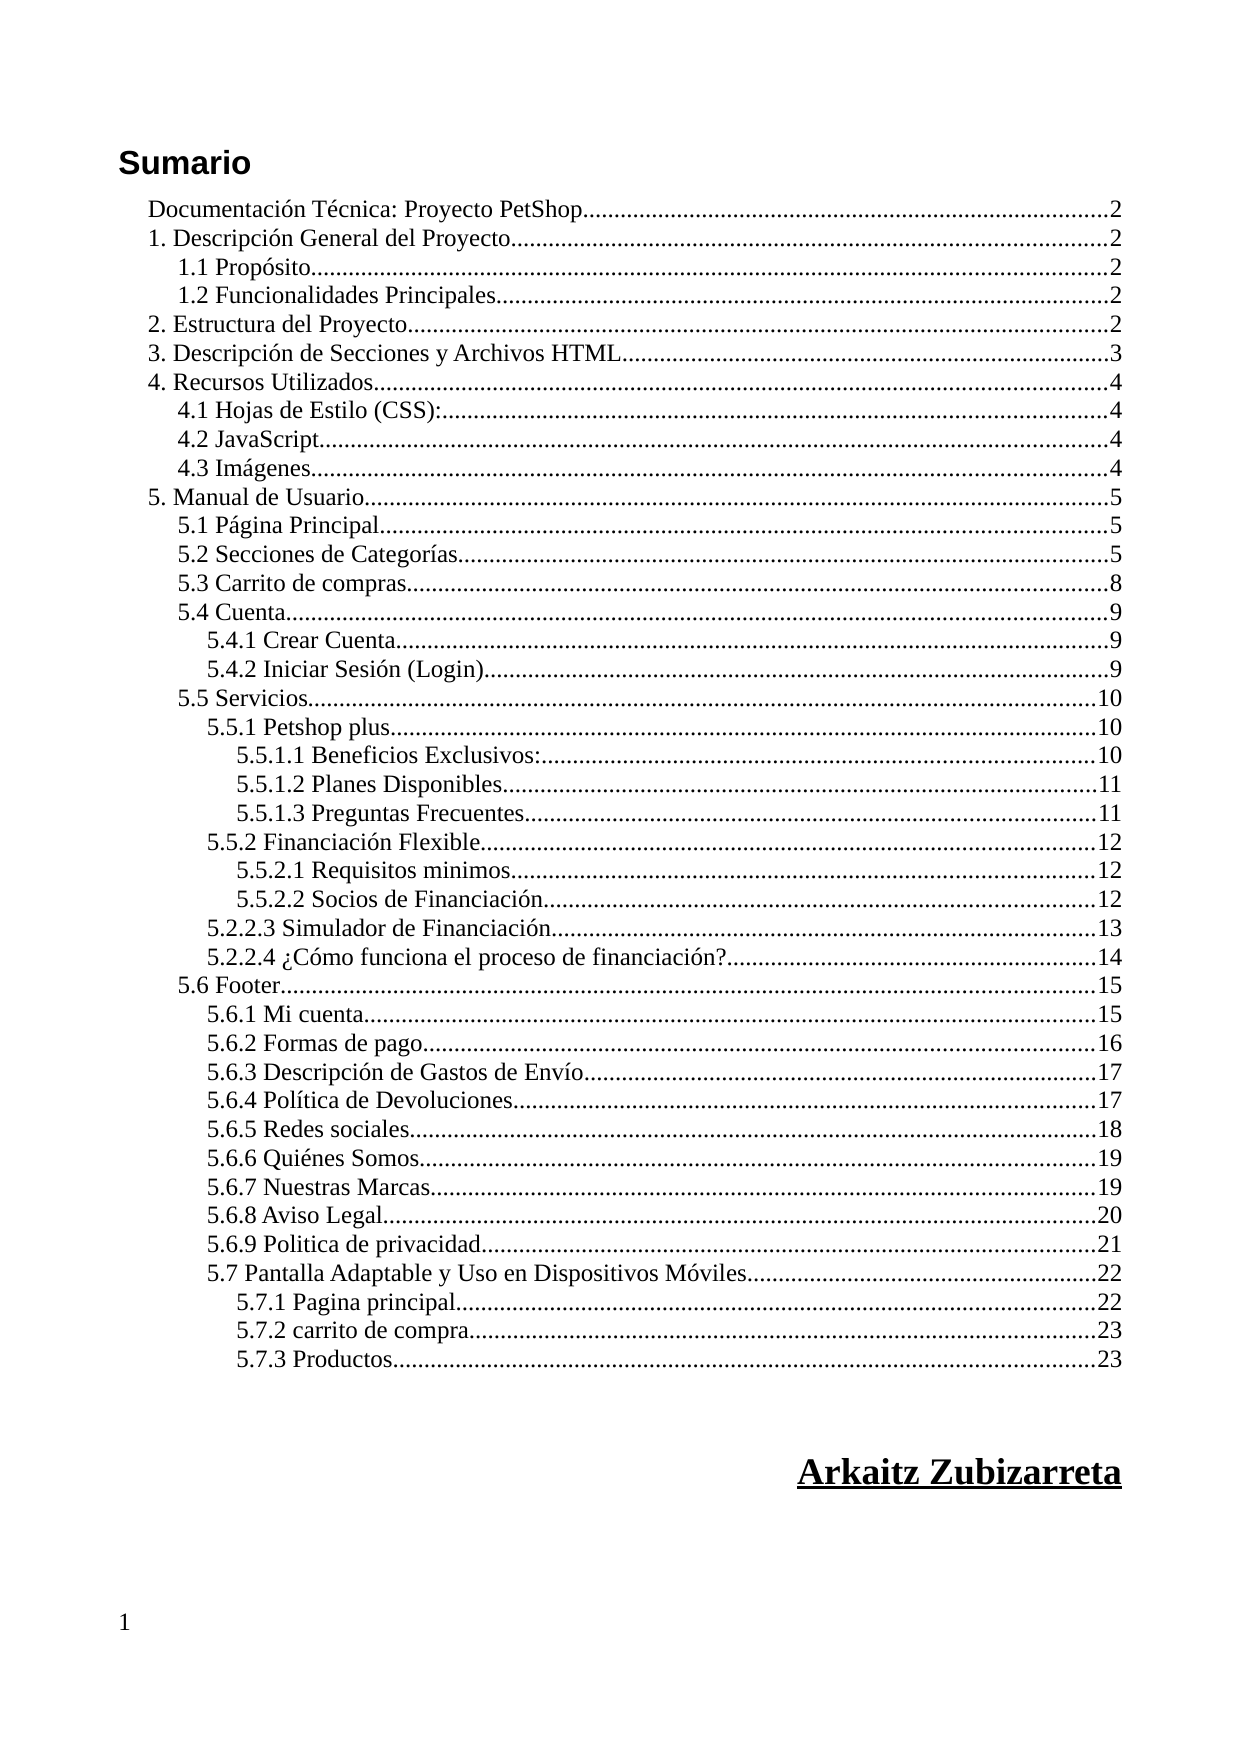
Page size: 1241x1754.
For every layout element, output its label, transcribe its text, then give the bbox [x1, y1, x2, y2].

subtitle Sumario [118, 143, 1122, 182]
text 5.5.1 Petshop plus 10 [207, 712, 1122, 740]
text 5.6.1 Mi cuenta 15 [207, 999, 1122, 1028]
text 5.3 Carrito de compras 8 [177, 568, 1122, 597]
text 4. Recursos Utilizados 4 [148, 367, 1122, 395]
text 2. Estructura del Proyecto 2 [148, 309, 1122, 338]
text 1.1 Propósito 2 [177, 252, 1122, 280]
text 4.2 JavaScript 4 [177, 424, 1122, 453]
text 5.5.1.2 Planes Disponibles 11 [236, 769, 1122, 798]
text 5.4.2 Iniciar Sesión (Login) 9 [207, 654, 1122, 683]
text 5.5.1.3 Preguntas Frecuentes 11 [236, 798, 1122, 827]
text 5. Manual de Usuario 5 [148, 482, 1122, 510]
text 5.4.1 Crear Cuenta 9 [207, 625, 1122, 654]
text 5.5.2.2 Socios de Financiación 12 [236, 884, 1122, 913]
text 5.6.5 Redes sociales 18 [207, 1114, 1122, 1143]
text 5.6.9 Politica de privacidad 21 [207, 1229, 1122, 1258]
text 5.5.2.1 Requisitos minimos 12 [236, 855, 1122, 884]
text 5.6.8 Aviso Legal 20 [207, 1200, 1122, 1229]
text 5.7 Pantalla Adaptable y Uso en Dispositivos Móviles 22 [207, 1258, 1122, 1287]
text 5.5.2 Financiación Flexible 12 [207, 827, 1122, 855]
text 5.6.3 Descripción de Gastos de Envío 17 [207, 1057, 1122, 1085]
text 5.1 Página Principal 5 [177, 510, 1122, 539]
text 5.6 Footer 15 [177, 970, 1122, 999]
text 5.2.2.4 ¿Cómo funciona el proceso de financiación? 14 [207, 942, 1122, 970]
text 5.4 Cuenta 9 [177, 597, 1122, 625]
text 1. Descripción General del Proyecto 2 [148, 223, 1122, 252]
text 5.6.6 Quiénes Somos 19 [207, 1143, 1122, 1172]
text 4.3 Imágenes 4 [177, 453, 1122, 482]
text 1.2 Funcionalidades Principales 2 [177, 280, 1122, 309]
text Arkaitz Zubizarreta [118, 1449, 1122, 1492]
text 5.6.4 Política de Devoluciones 17 [207, 1085, 1122, 1114]
text 5.7.3 Productos 23 [236, 1344, 1122, 1373]
text 5.7.2 carrito de compra 23 [236, 1315, 1122, 1344]
text 5.6.7 Nuestras Marcas 19 [207, 1172, 1122, 1200]
text 5.5 Servicios 10 [177, 683, 1122, 712]
text 5.6.2 Formas de pago 16 [207, 1028, 1122, 1057]
text Documentación Técnica: Proyecto PetShop 2 [148, 194, 1122, 223]
text 5.5.1.1 Beneficios Exclusivos: 10 [236, 740, 1122, 769]
text 3. Descripción de Secciones y Archivos HTML 3 [148, 338, 1122, 367]
text 5.2 Secciones de Categorías 5 [177, 539, 1122, 568]
text 4.1 Hojas de Estilo (CSS): 4 [177, 395, 1122, 424]
text 5.2.2.3 Simulador de Financiación 13 [207, 913, 1122, 942]
text 5.7.1 Pagina principal 22 [236, 1287, 1122, 1315]
